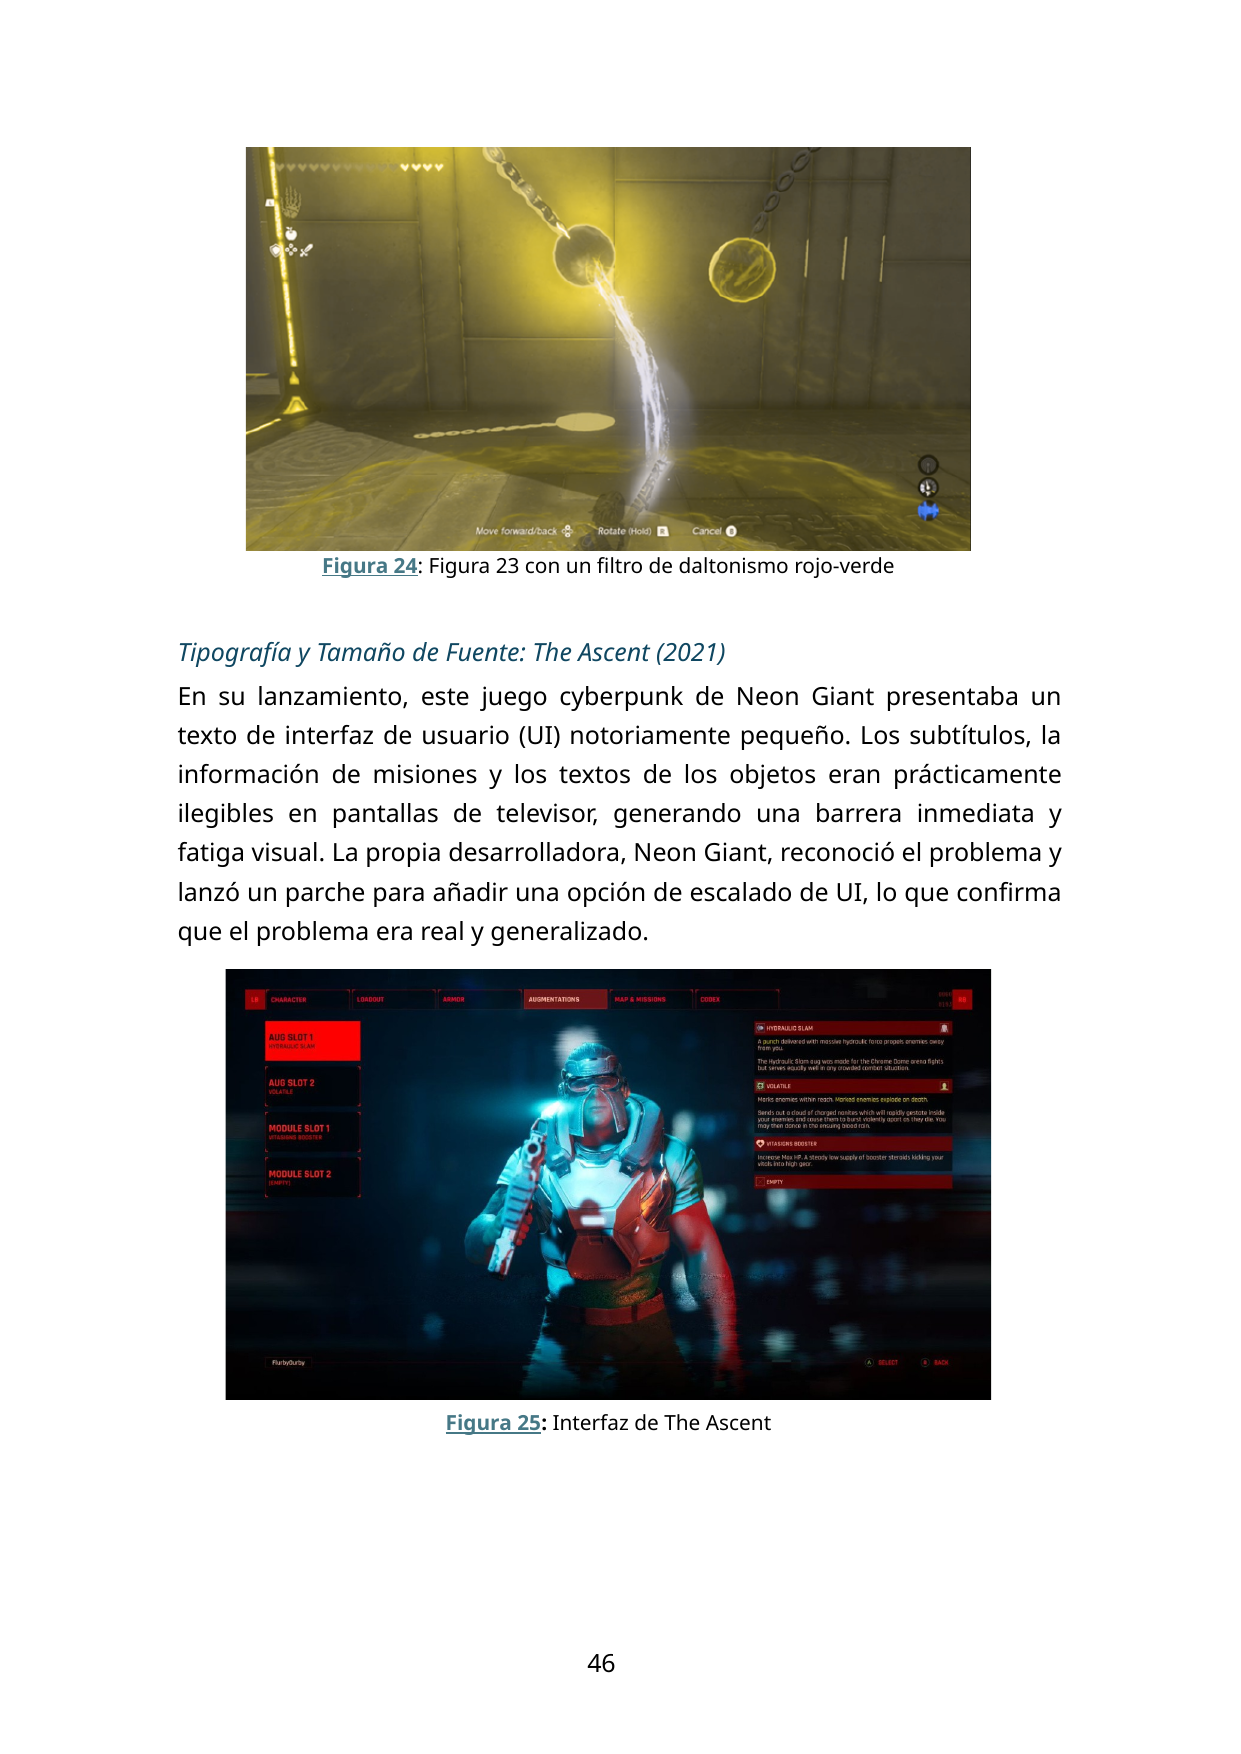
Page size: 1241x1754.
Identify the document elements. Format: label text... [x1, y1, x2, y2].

table_header [166, 969, 225, 1399]
table_cell Figura 25: Interfaz de The Ascent [166, 1399, 1051, 1445]
subtitle Tipografía y Tamaño de Fuente: The Ascent (2021) [177, 635, 1063, 669]
table_cell Figura 24: Figura 23 con un filtro de daltonismo rojo-verde [166, 551, 1051, 579]
text En su lanzamiento, este juego cyberpunk de Neon Giant presentaba un texto de interfaz de usuario (UI) notoriamente pequeño. Los subtítulos, la información de misiones y los textos de los objetos eran prácticamente ilegibles en pantallas de televisor, generando una barrera inmediata y fatiga visual. La propia desarrolladora, Neon Giant, reconoció el problema y lanzó un parche para añadir una opción de escalado de UI, lo que confirma que el problema era real y generalizado. [177, 678, 1063, 947]
table_header [166, 148, 245, 551]
table_header [992, 969, 1051, 1399]
picture [245, 147, 971, 551]
table_header [971, 148, 1051, 551]
picture [225, 969, 992, 1400]
